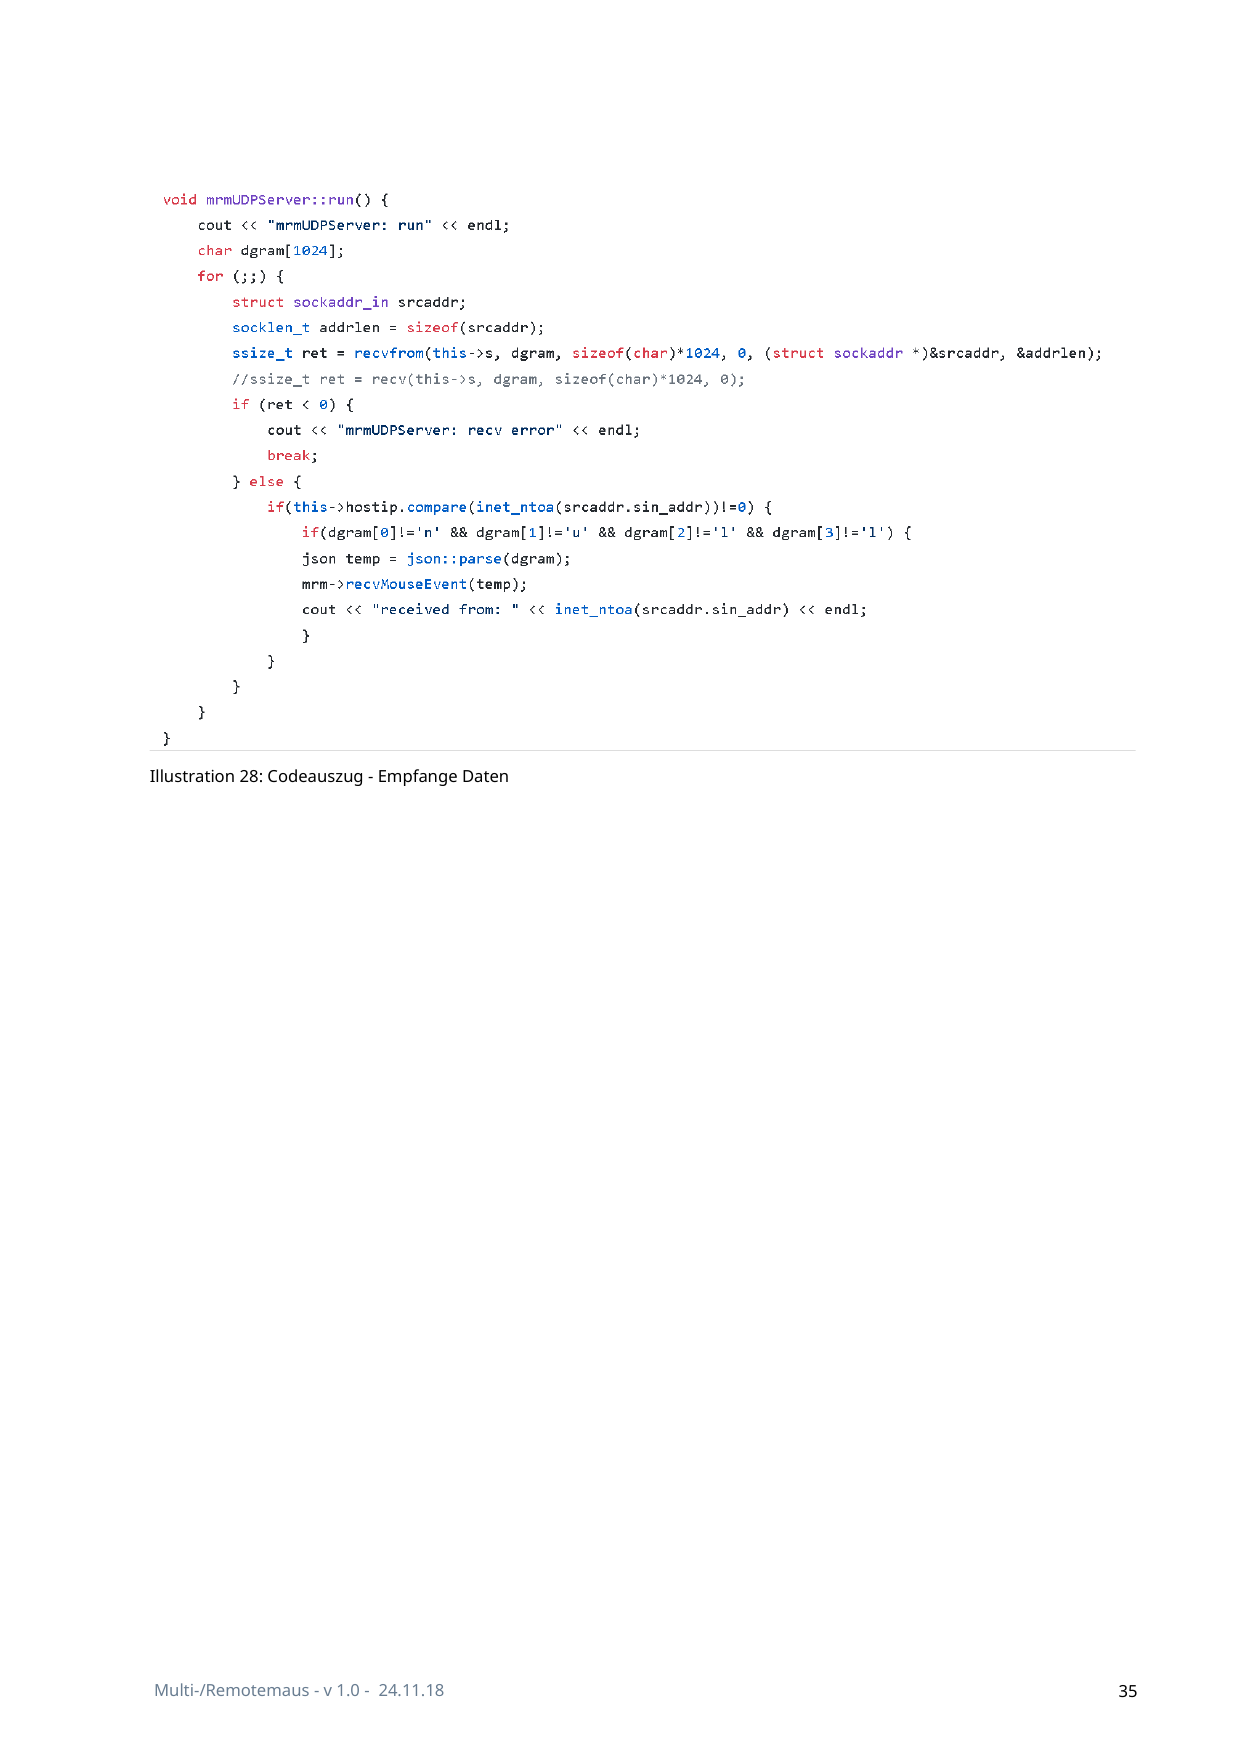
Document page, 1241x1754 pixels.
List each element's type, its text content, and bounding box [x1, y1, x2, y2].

text Illustration 28: Codeauszug - Empfange Daten [149, 765, 1136, 787]
picture [149, 183, 1136, 765]
